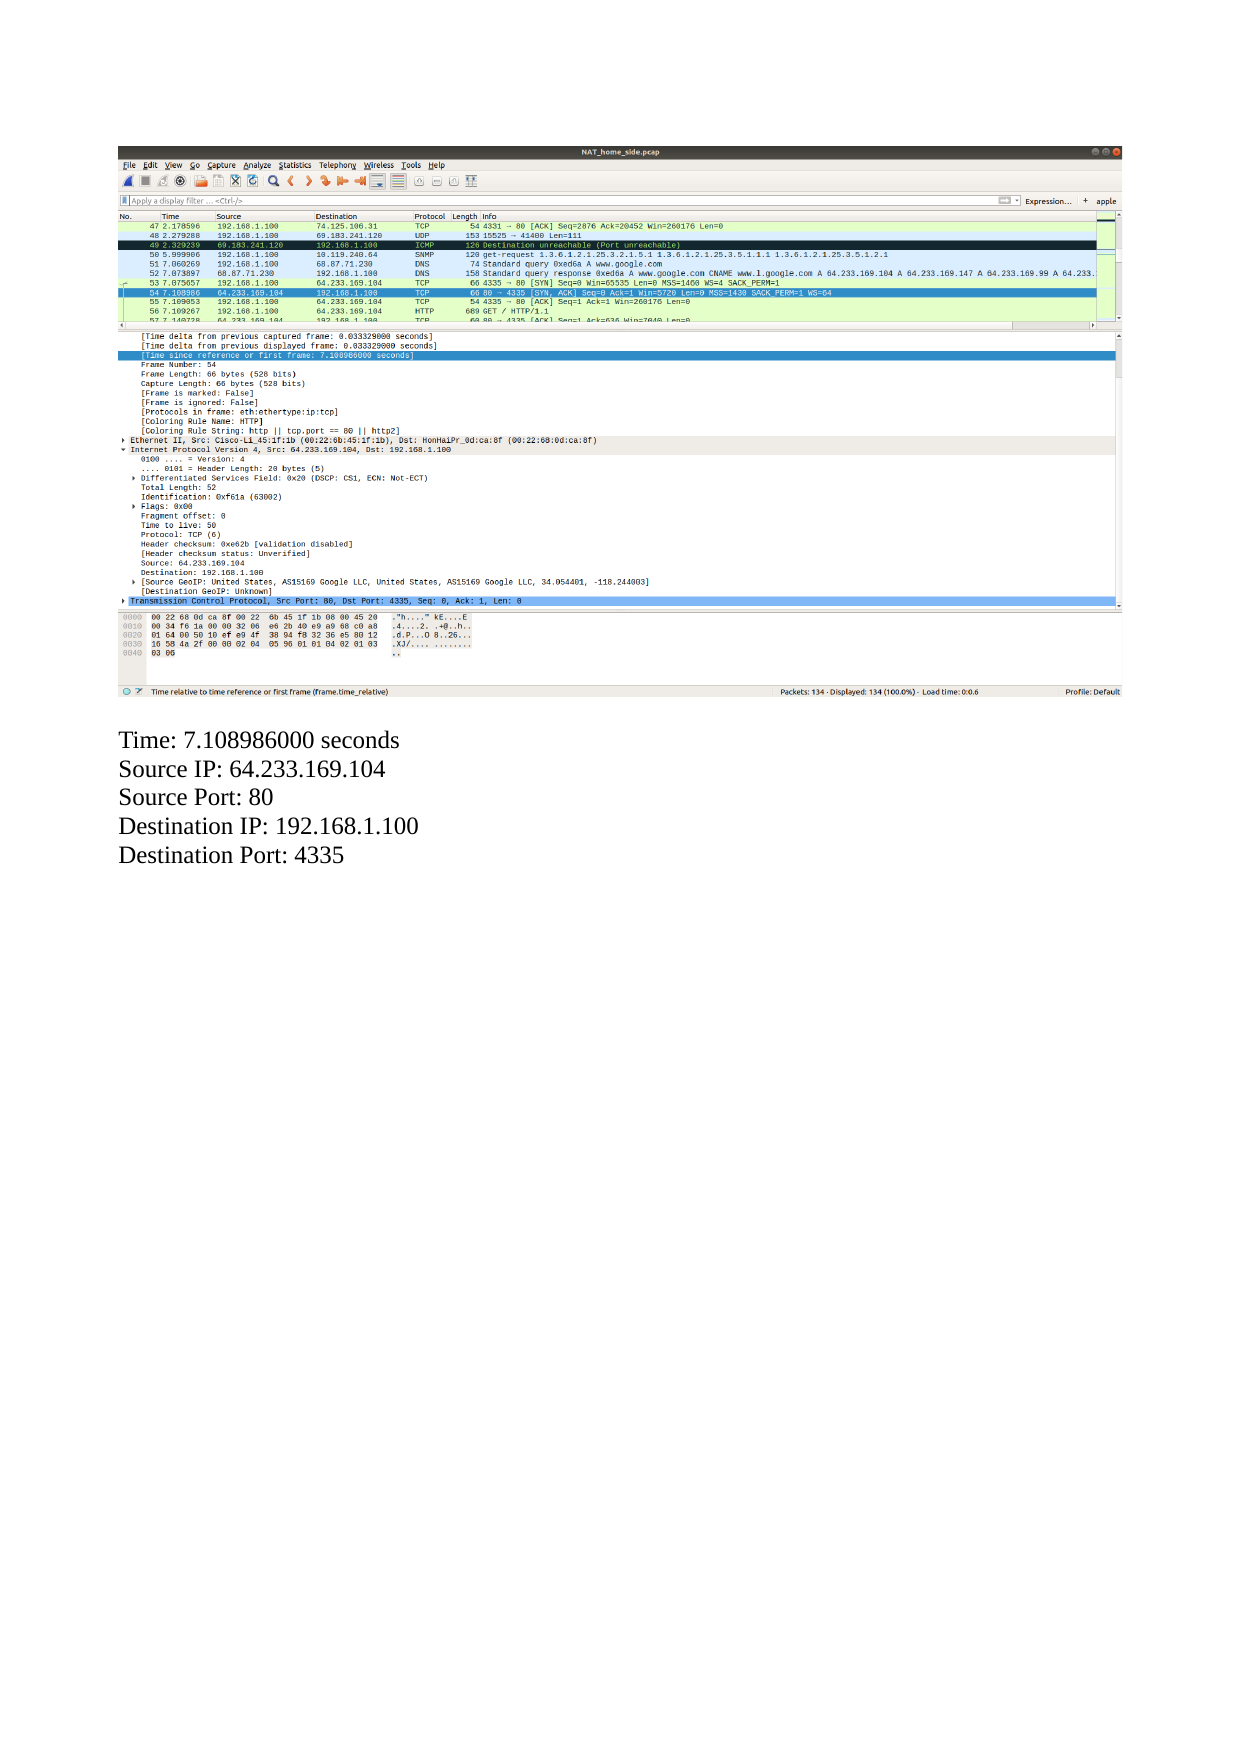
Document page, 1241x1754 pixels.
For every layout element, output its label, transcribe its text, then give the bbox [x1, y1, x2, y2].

text Source Port: 80 [118, 782, 1122, 811]
text Destination IP: 192.168.1.100 [118, 811, 1122, 840]
text Destination Port: 4335 [118, 840, 1122, 869]
picture [118, 146, 1123, 697]
text Source IP: 64.233.169.104 [118, 754, 1122, 782]
text Time: 7.108986000 seconds [118, 725, 1122, 754]
